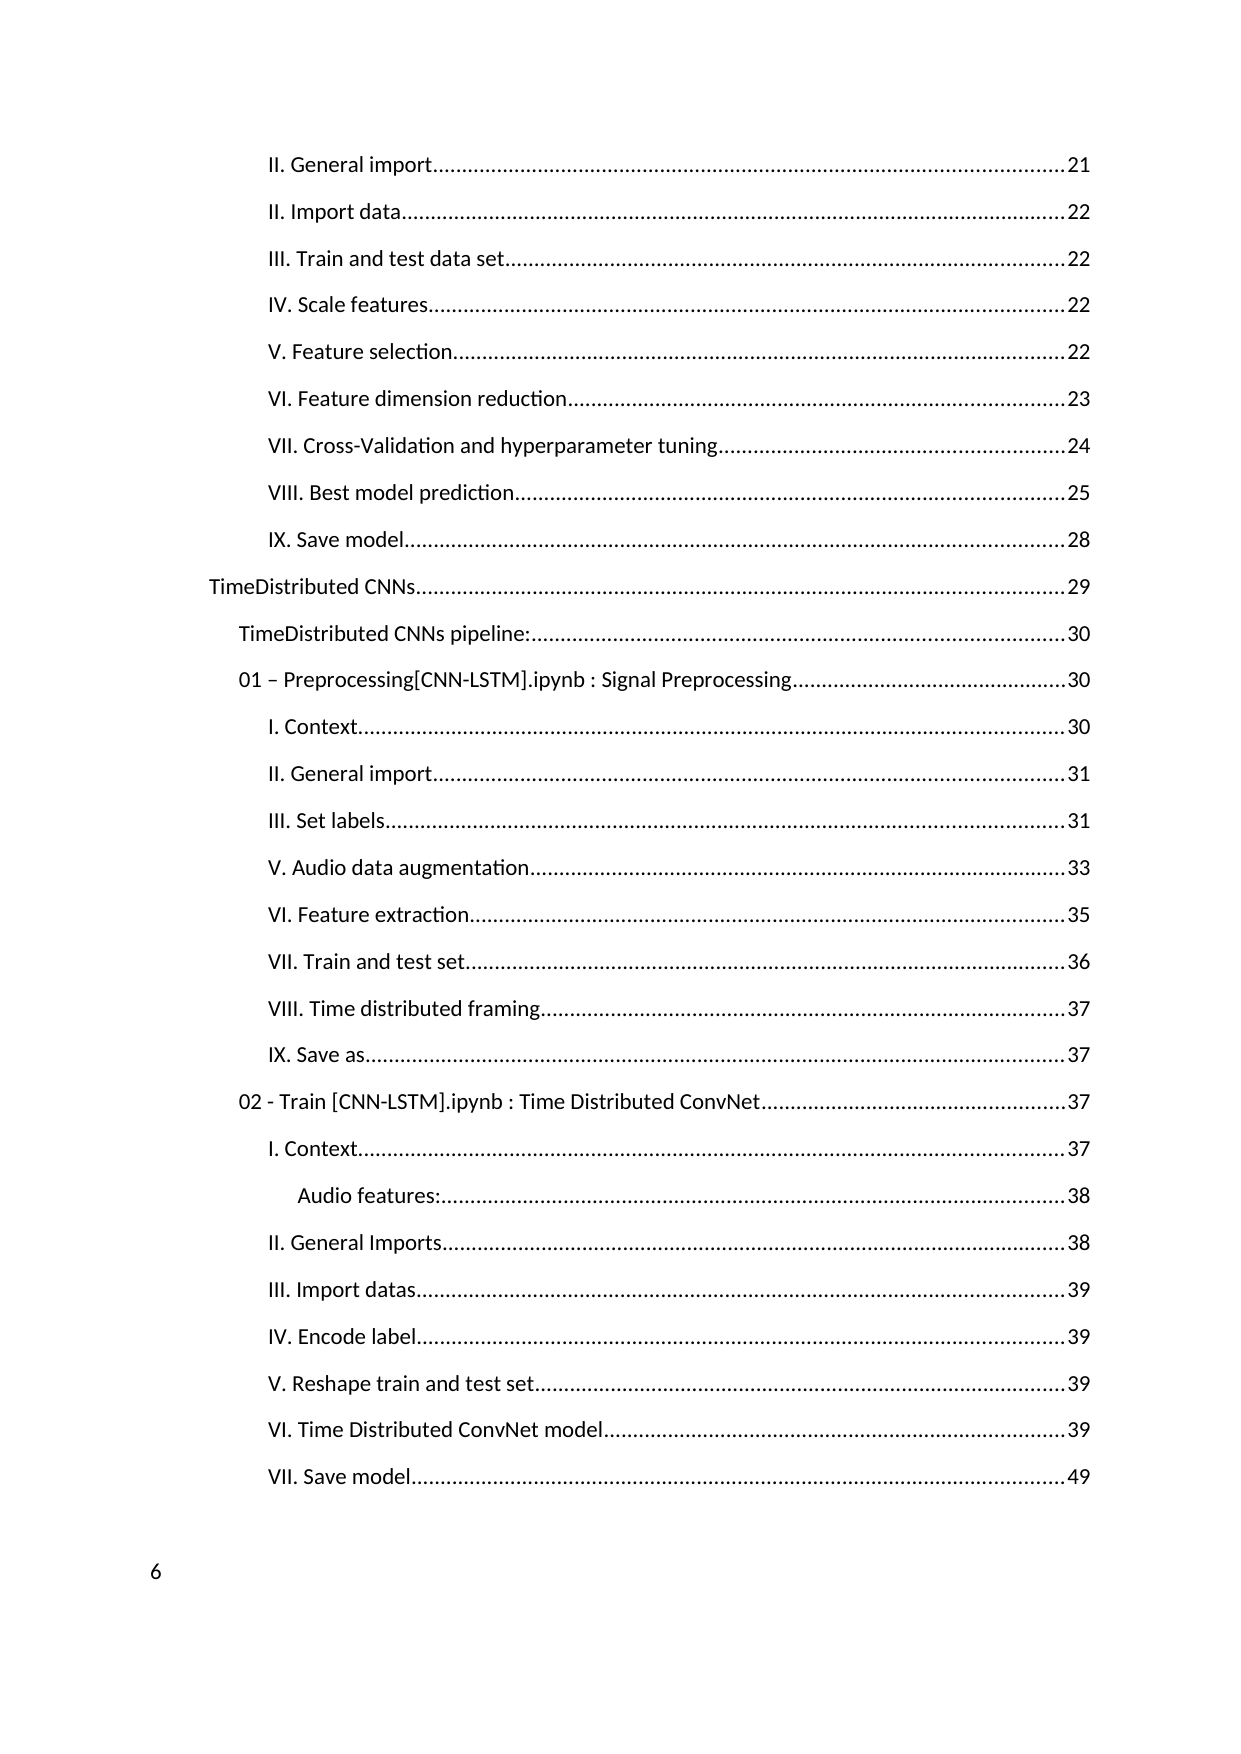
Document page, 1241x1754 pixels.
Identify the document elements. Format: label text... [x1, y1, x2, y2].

text VI. Time Distributed ConvNet model 39 [268, 1416, 1090, 1444]
text TimeDistributed CNNs 29 [209, 572, 1090, 600]
text VII. Train and test set 36 [268, 947, 1090, 975]
text II. Import data 22 [268, 197, 1090, 225]
text II. General import 31 [268, 759, 1090, 787]
text V. Audio data augmentation 33 [268, 853, 1090, 881]
text III. Import datas 39 [268, 1275, 1090, 1303]
text IX. Save as 37 [268, 1041, 1090, 1069]
text II. General import 21 [268, 150, 1090, 178]
text V. Reshape train and test set 39 [268, 1369, 1090, 1397]
text I. Context 30 [268, 712, 1090, 741]
text VIII. Time distributed framing 37 [268, 994, 1090, 1022]
text III. Train and test data set 22 [268, 244, 1090, 272]
text II. General Imports 38 [268, 1228, 1090, 1256]
text III. Set labels 31 [268, 806, 1090, 834]
text IV. Encode label 39 [268, 1322, 1090, 1350]
text I. Context 37 [268, 1134, 1090, 1162]
text 01 – Preprocessing[CNN-LSTM].ipynb : Signal Preprocessing 30 [238, 666, 1090, 694]
text VI. Feature dimension reduction 23 [268, 384, 1090, 412]
text VII. Save model 49 [268, 1462, 1090, 1491]
text VIII. Best model prediction 25 [268, 478, 1090, 506]
text IX. Save model 28 [268, 525, 1090, 553]
text VII. Cross-Validation and hyperparameter tuning 24 [268, 431, 1090, 459]
text TimeDistributed CNNs pipeline: 30 [238, 619, 1090, 647]
text V. Feature selection 22 [268, 337, 1090, 366]
text IV. Scale features 22 [268, 291, 1090, 319]
text VI. Feature extraction 35 [268, 900, 1090, 928]
text Audio features: 38 [297, 1181, 1090, 1209]
text 02 - Train [CNN-LSTM].ipynb : Time Distributed ConvNet 37 [238, 1087, 1090, 1116]
